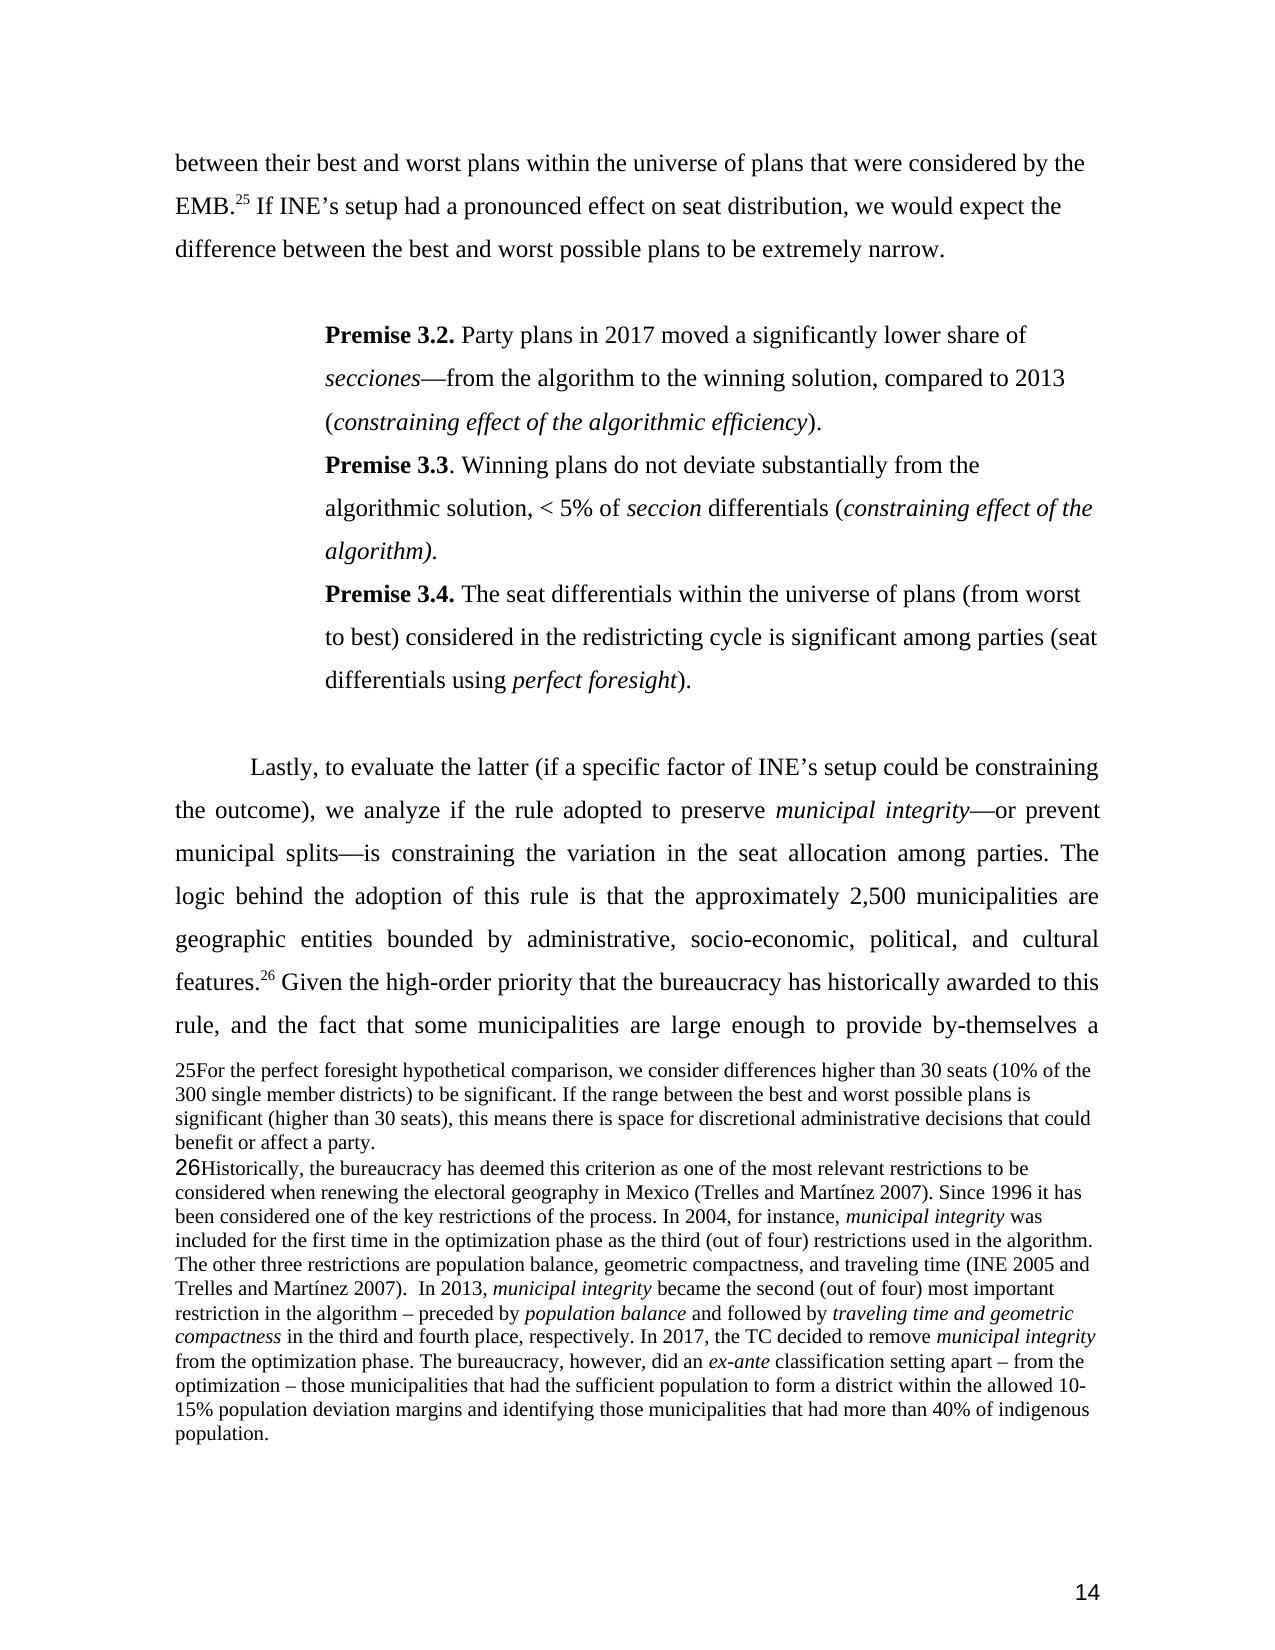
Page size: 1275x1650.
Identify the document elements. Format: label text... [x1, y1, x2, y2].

text between their best and worst plans within the universe of plans that were considered by the EMB. If INE’s setup had a pronounced effect on seat distribution, we would expect the difference between the best and worst possible plans to be extremely narrow. [175, 148, 1100, 263]
text Historically, the bureaucracy has deemed this criterion as one of the most relevant restrictions to be considered when renewing the electoral geography in Mexico (Trelles and Martínez 2007). Since 1996 it has been considered one of the key restrictions of the process. In 2004, for instance, municipal integrity was included for the first time in the optimization phase as the third (out of four) restrictions used in the algorithm. The other three restrictions are population balance, geometric compactness, and traveling time (INE 2005 and Trelles and Martínez 2007). In 2013, municipal integrity became the second (out of four) most important restriction in the algorithm – preceded by population balance and followed by traveling time and geometric compactness in the third and fourth place, respectively. In 2017, the TC decided to remove municipal integrity from the optimization phase. The bureaucracy, however, did an ex-ante classification setting apart – from the optimization – those municipalities that had the sufficient population to form a district within the allowed 10-15% population deviation margins and identifying those municipalities that had more than 40% of indigenous population. [175, 1154, 1100, 1445]
text Premise 3.2. Party plans in 2017 moved a significantly lower share of secciones––from the algorithm to the winning solution, compared to 2013 (constraining effect of the algorithmic efficiency). [325, 320, 1100, 435]
text Premise 3.4. The seat differentials within the universe of plans (from worst to best) considered in the redistricting cycle is significant among parties (seat differentials using perfect foresight). [325, 579, 1100, 694]
text For the perfect foresight hypothetical comparison, we consider differences higher than 30 seats (10% of the 300 single member districts) to be significant. If the range between the best and worst possible plans is significant (higher than 30 seats), this means there is space for discretional administrative decisions that could benefit or affect a party. [175, 1057, 1100, 1154]
text Lastly, to evaluate the latter (if a specific factor of INE’s setup could be constraining the outcome), we analyze if the rule adopted to preserve municipal integrity––or prevent municipal splits––is constraining the variation in the seat allocation among parties. The logic behind the adoption of this rule is that the approximately 2,500 municipalities are geographic entities bounded by administrative, socio-economic, political, and cultural features. Given the high-order priority that the bureaucracy has historically awarded to this rule, and the fact that some municipalities are large enough to provide by-themselves a [175, 752, 1100, 1039]
text Premise 3.3. Winning plans do not deviate substantially from the algorithmic solution, < 5% of seccion differentials (constraining effect of the algorithm). [325, 450, 1100, 565]
